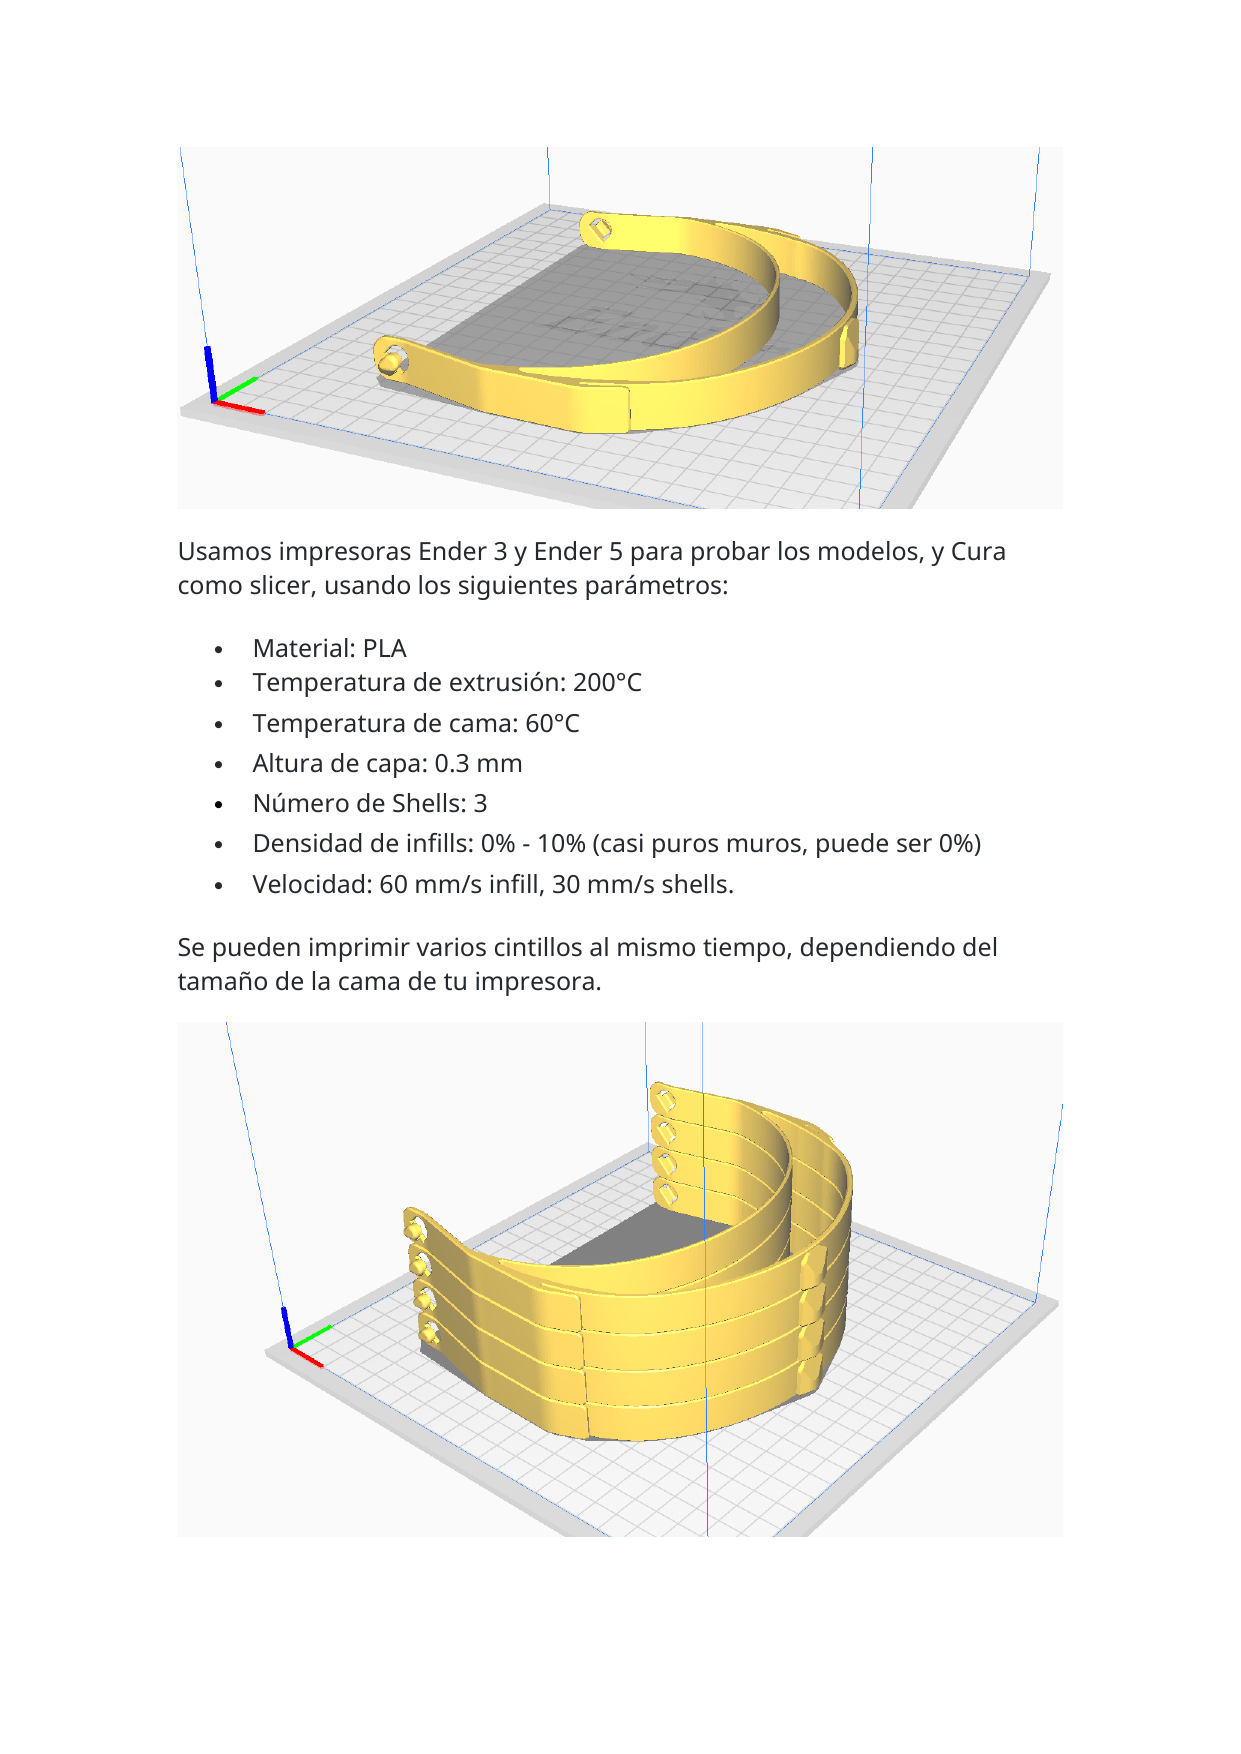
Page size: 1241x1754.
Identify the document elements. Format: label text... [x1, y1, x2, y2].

list Material: PLA [215, 631, 1063, 665]
picture [177, 147, 1063, 509]
text Se pueden imprimir varios cintillos al mismo tiempo, dependiendo del tamaño de la cama de tu impresora. [177, 930, 1063, 998]
list Densidad de infills: 0% - 10% (casi puros muros, puede ser 0%) [215, 826, 1063, 860]
list Temperatura de extrusión: 200°C [215, 665, 1063, 699]
text Usamos impresoras Ender 3 y Ender 5 para probar los modelos, y Cura como slicer, usando los siguientes parámetros: [177, 533, 1063, 602]
list Temperatura de cama: 60°C [215, 705, 1063, 739]
picture [177, 1022, 1063, 1537]
list Velocidad: 60 mm/s infill, 30 mm/s shells. [215, 866, 1063, 901]
list Altura de capa: 0.3 mm [215, 746, 1063, 779]
list Número de Shells: 3 [215, 786, 1063, 820]
